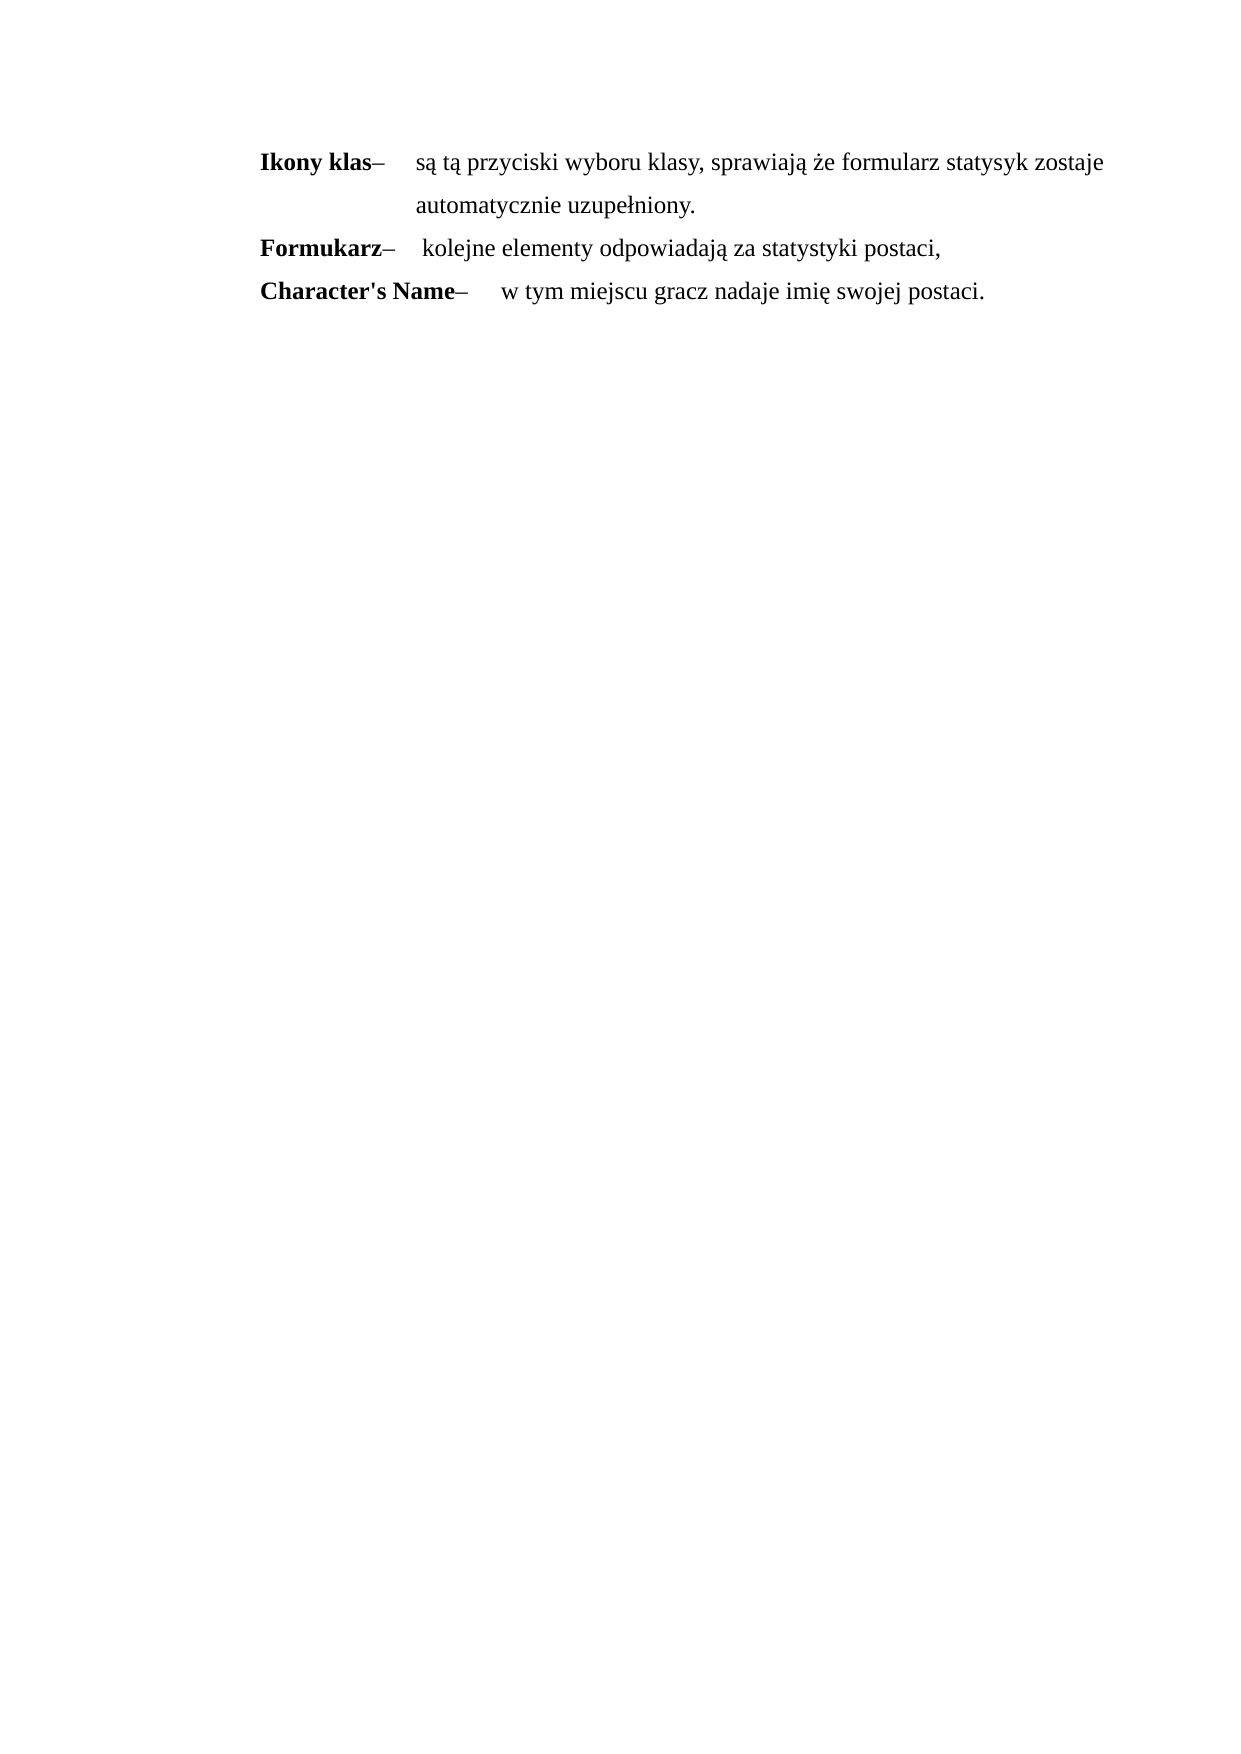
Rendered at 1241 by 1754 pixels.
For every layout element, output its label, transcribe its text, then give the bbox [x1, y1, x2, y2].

text Formukarz– kolejne elementy odpowiadają za statystyki postaci, [118, 233, 1122, 262]
text Character's Name– w tym miejscu gracz nadaje imię swojej postaci. [118, 276, 1122, 305]
text Ikony klas– są tą przyciski wyboru klasy, sprawiają że formularz statysyk zostaje [118, 147, 1122, 176]
text automatycznie uzupełniony. [118, 190, 1122, 219]
